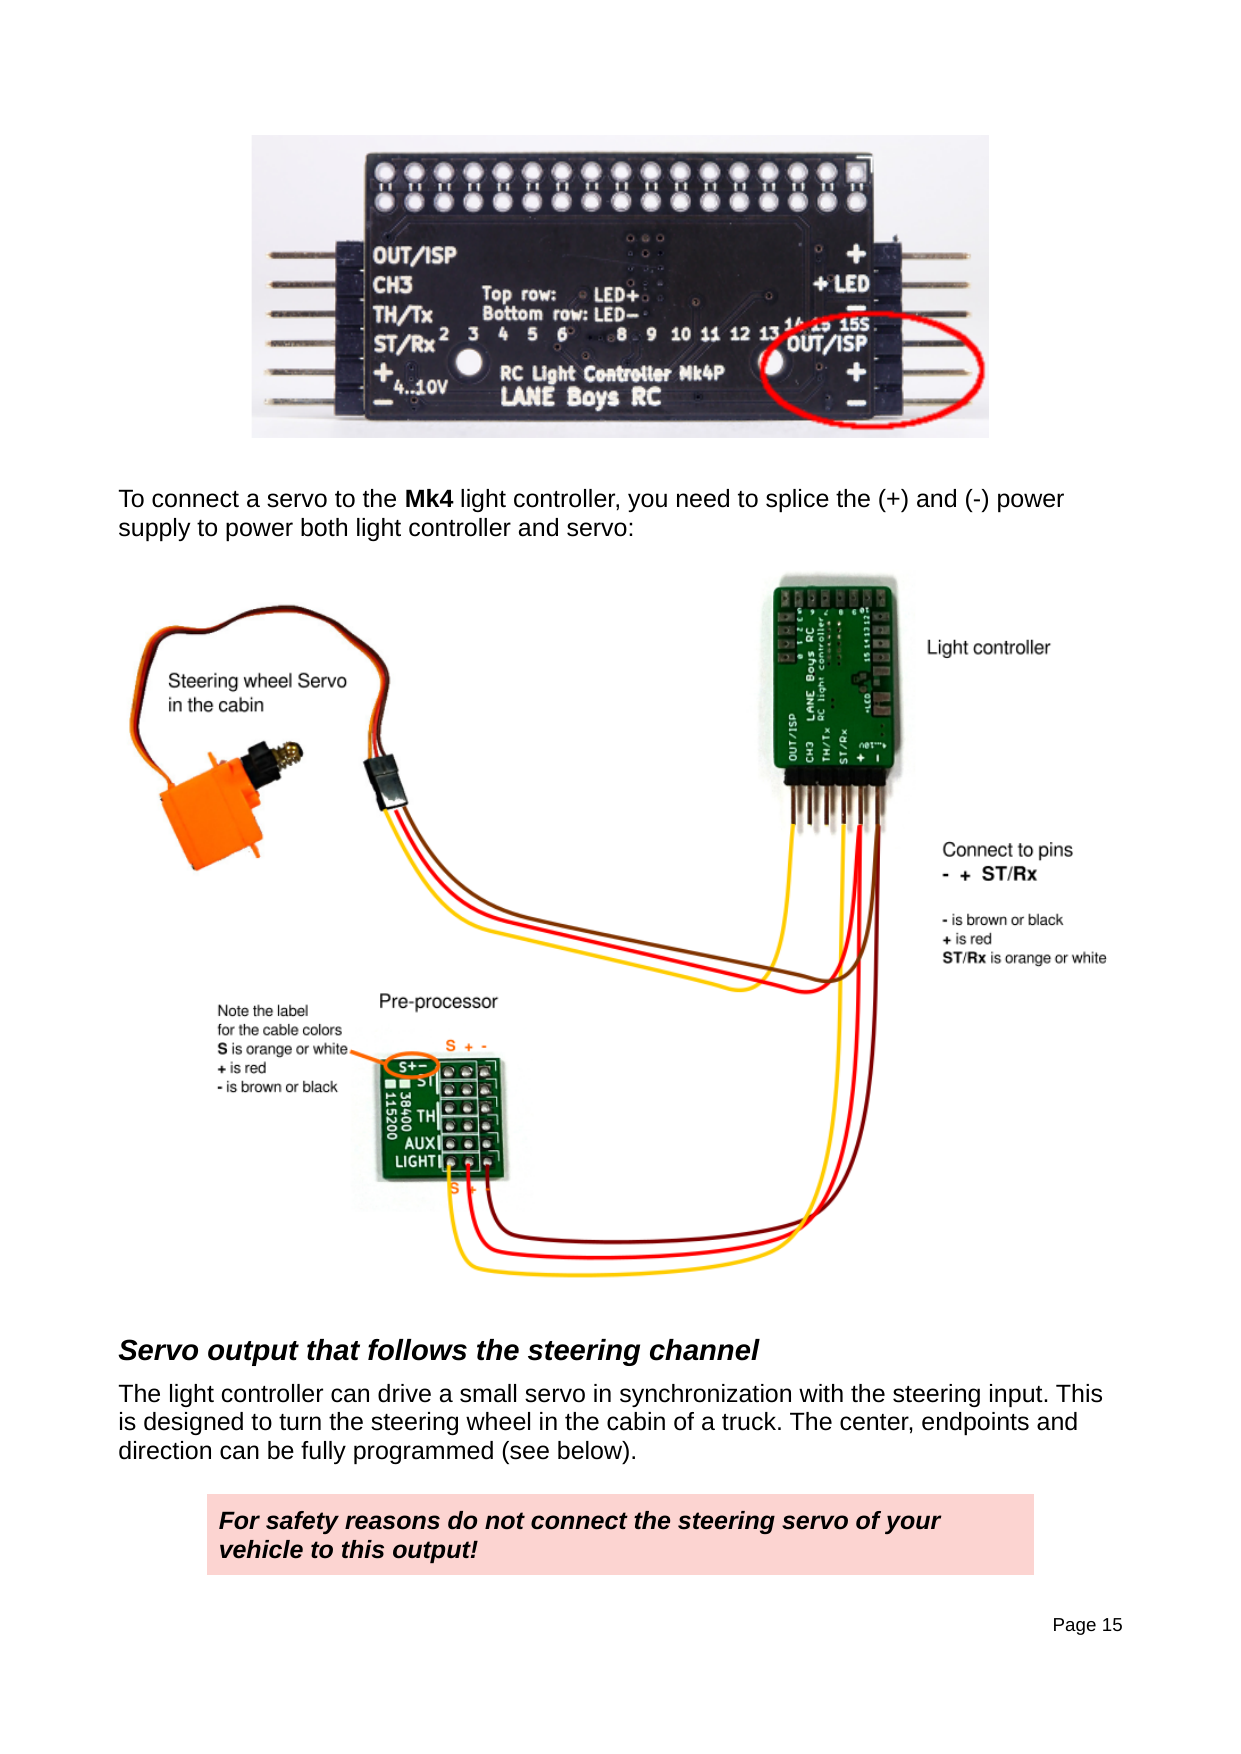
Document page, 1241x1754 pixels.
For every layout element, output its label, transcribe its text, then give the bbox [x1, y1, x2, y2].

text For safety reasons do not connect the steering servo of your vehicle to this output! [207, 1494, 1034, 1575]
picture [118, 559, 1123, 1290]
text The light controller can drive a small servo in synchronization with the steering input. This is designed to turn the steering wheel in the cabin of a truck. The center, endpoints and direction can be fully programmed (see below). [118, 1378, 1122, 1465]
text To connect a servo to the Mk4 light controller, you need to splice the (+) and (-) power supply to power both light controller and servo: [118, 484, 1122, 541]
picture [251, 135, 989, 438]
subtitle Servo output that follows the steering channel [118, 1332, 1122, 1366]
